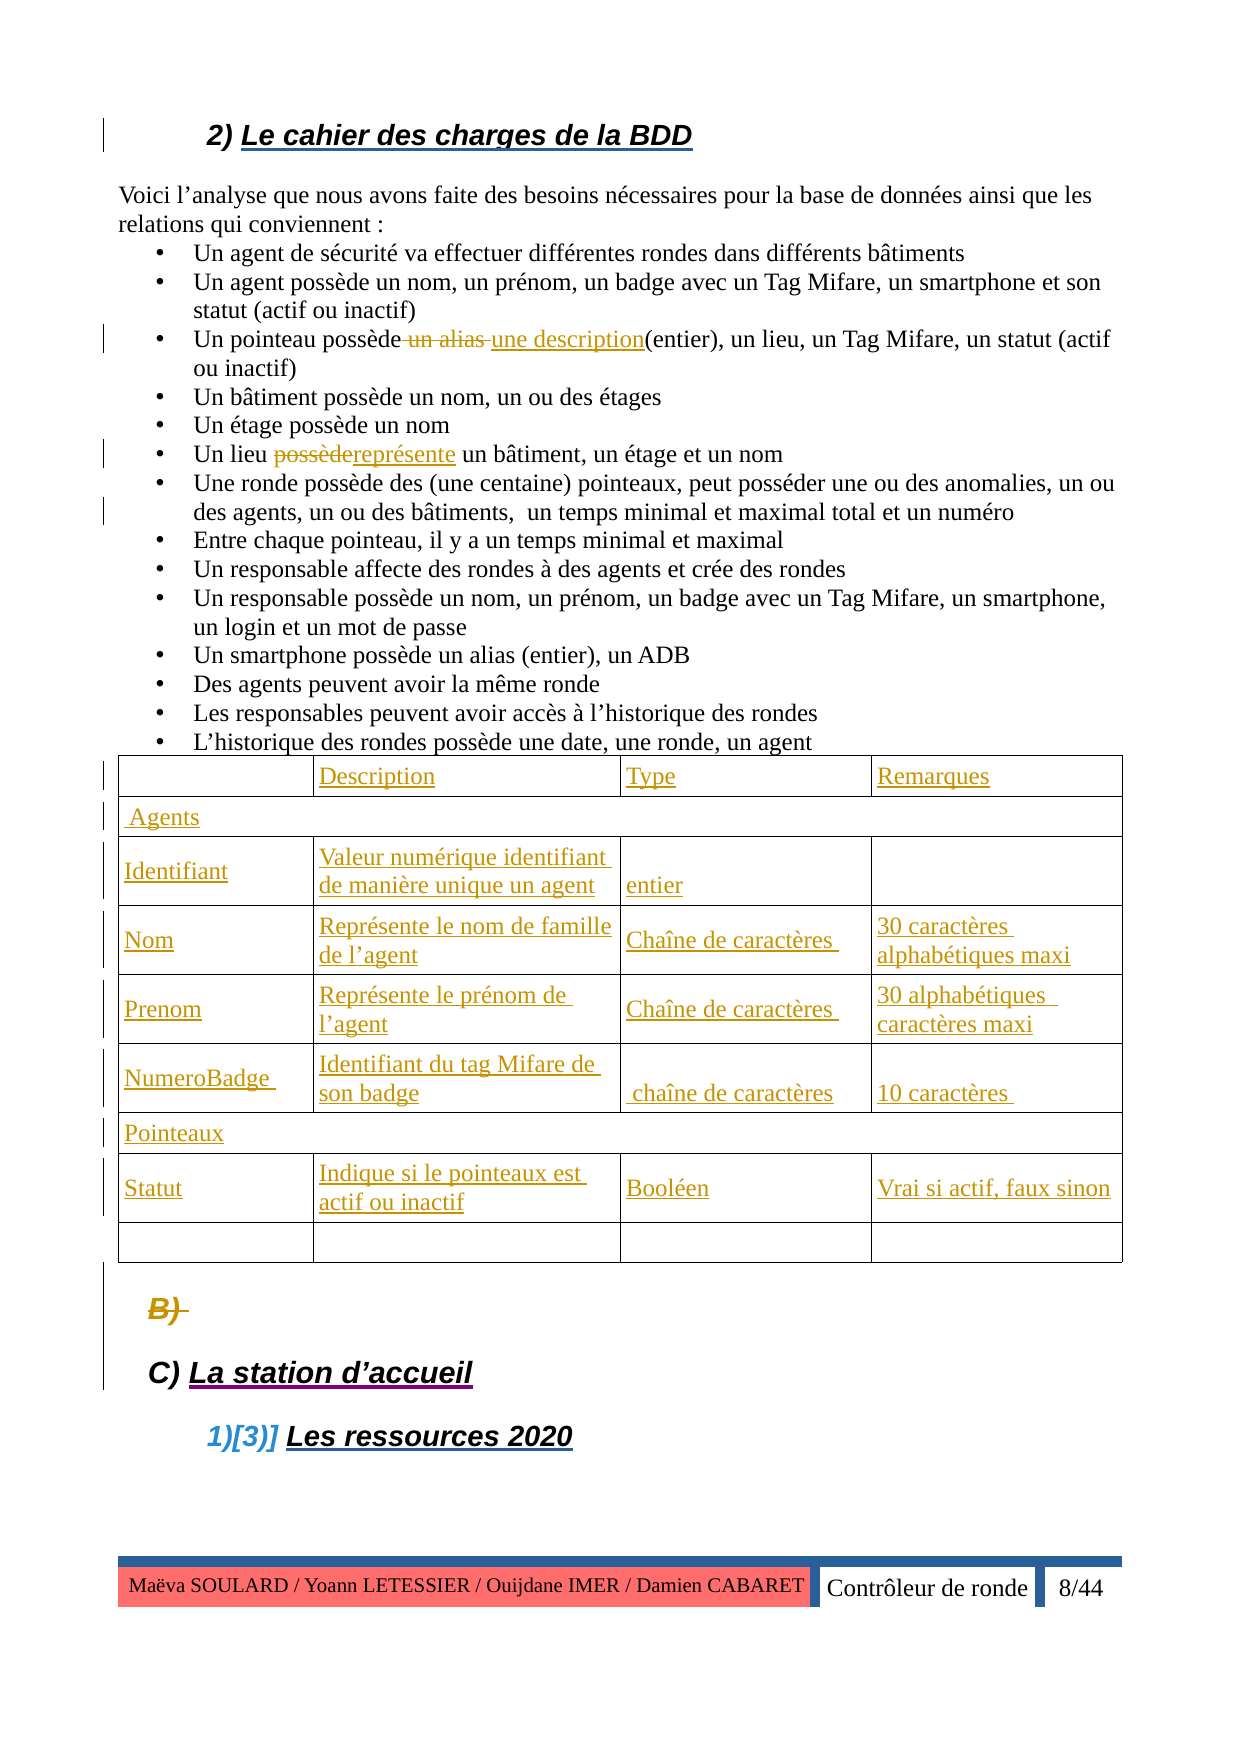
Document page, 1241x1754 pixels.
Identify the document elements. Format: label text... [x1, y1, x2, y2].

table_header Type [621, 756, 871, 796]
subtitle Le cahier des charges de la BDD [118, 118, 1122, 152]
table_cell Chaîne de caractères [621, 975, 871, 1043]
list L’historique des rondes possède une date, une ronde, un agent [156, 727, 1122, 755]
table_cell [621, 1223, 871, 1262]
table_cell Identifiant [119, 837, 313, 905]
list Un agent possède un nom, un prénom, un badge avec un Tag Mifare, un smartphone et son statut (actif ou inactif) [156, 267, 1122, 324]
table_header Description [314, 756, 620, 796]
table_cell Prenom [119, 975, 313, 1043]
list Un smartphone possède un alias (entier), un ADB [156, 640, 1122, 669]
list Un responsable possède un nom, un prénom, un badge avec un Tag Mifare, un smartphone, un login et un mot de passe [156, 583, 1122, 640]
list Un bâtiment possède un nom, un ou des étages [156, 382, 1122, 410]
table_cell entier [621, 837, 871, 905]
list Un étage possède un nom [156, 410, 1122, 439]
list Un lieu représente un bâtiment, un étage et un nom [156, 439, 1122, 468]
list Un responsable affecte des rondes à des agents et crée des rondes [156, 554, 1122, 583]
table_cell Chaîne de caractères [621, 906, 871, 974]
table_cell 30 alphabétiques caractères maxi [872, 975, 1122, 1043]
list Des agents peuvent avoir la même ronde [156, 669, 1122, 698]
subtitle La station d’accueil [118, 1291, 1122, 1326]
table_cell Identifiant du tag Mifare de son badge [314, 1044, 620, 1112]
table_header [119, 756, 313, 796]
table_cell 10 caractères [872, 1044, 1122, 1112]
table_cell Vrai si actif, faux sinon [872, 1154, 1122, 1222]
list Un agent de sécurité va effectuer différentes rondes dans différents bâtiments [156, 238, 1122, 267]
table_cell [872, 837, 1122, 905]
table_cell [119, 1223, 313, 1262]
table_cell Pointeaux [119, 1113, 1122, 1153]
text Voici l’analyse que nous avons faite des besoins nécessaires pour la base de données ainsi que les relations qui conviennent : [118, 180, 1122, 238]
list Entre chaque pointeau, il y a un temps minimal et maximal [156, 525, 1122, 554]
table_cell Valeur numérique identifiant de manière unique un agent [314, 837, 620, 905]
table_header Remarques [872, 756, 1122, 796]
table_cell Booléen [621, 1154, 871, 1222]
table_cell [872, 1223, 1122, 1262]
list Une ronde possède des (une centaine) pointeaux, peut posséder une ou des anomalies, un ou des agents, un ou des bâtiments, un temps minimal et maximal total et un numéro [156, 468, 1122, 525]
table_cell Représente le prénom de l’agent [314, 975, 620, 1043]
table_cell Indique si le pointeaux est actif ou inactif [314, 1154, 620, 1222]
table_cell Représente le nom de famille de l’agent [314, 906, 620, 974]
table_cell NumeroBadge [119, 1044, 313, 1112]
subtitle Les ressources 2020 [118, 1419, 1122, 1452]
table_cell 30 caractères alphabétiques maxi [872, 906, 1122, 974]
table_cell Nom [119, 906, 313, 974]
table_cell Agents [119, 797, 1122, 836]
list Un pointeau possèdeune description(entier), un lieu, un Tag Mifare, un statut (actif ou inactif) [156, 324, 1122, 382]
table_cell chaîne de caractères [621, 1044, 871, 1112]
table_cell Statut [119, 1154, 313, 1222]
table_cell [314, 1223, 620, 1262]
list Les responsables peuvent avoir accès à l’historique des rondes [156, 698, 1122, 727]
